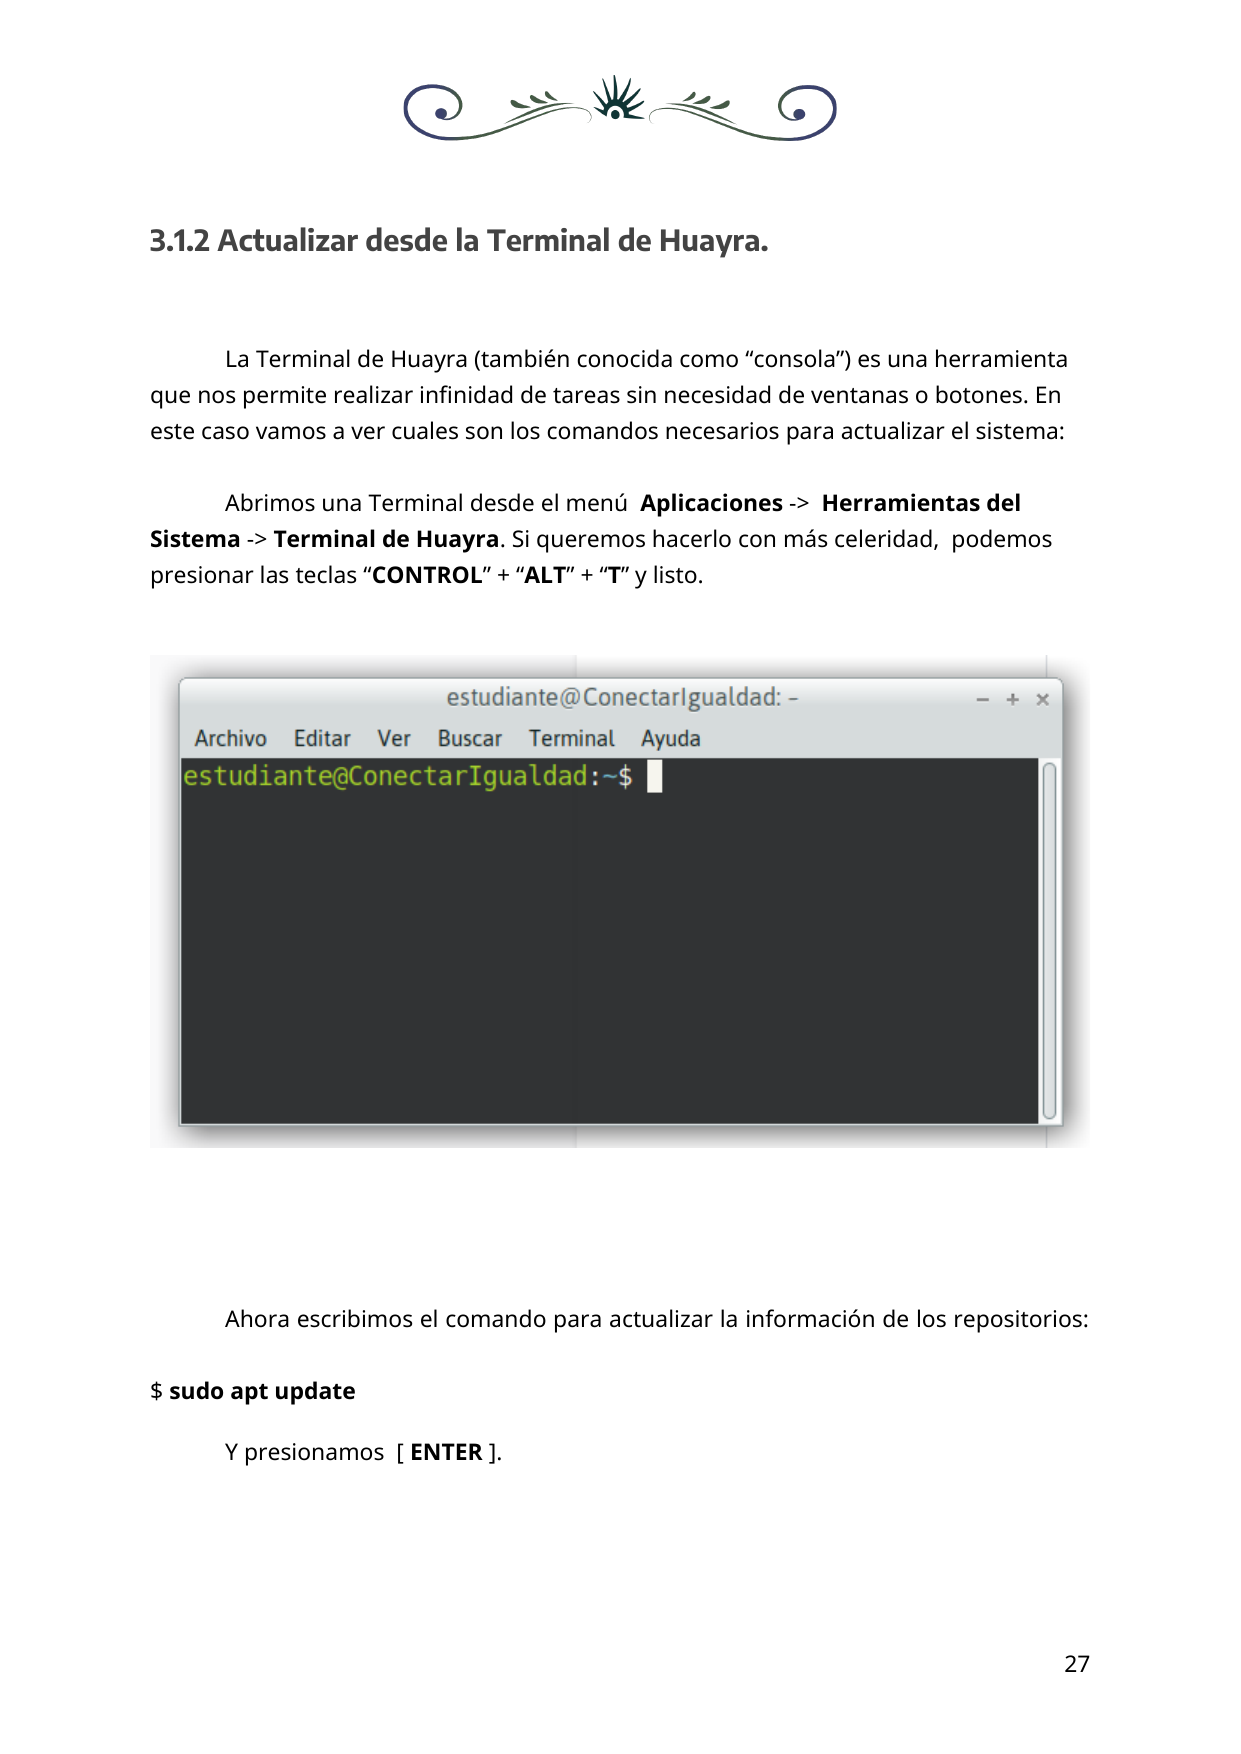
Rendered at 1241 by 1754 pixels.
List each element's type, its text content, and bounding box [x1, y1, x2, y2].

text Y presionamos [ ENTER ]. [150, 1436, 1090, 1467]
picture [403, 75, 837, 141]
text La Terminal de Huayra (también conocida como “consola”) es una herramienta que nos permite realizar infinidad de tareas sin necesidad de ventanas o botones. En este caso vamos a ver cuales son los comandos necesarios para actualizar el sistema: Abrimos una Terminal desde el menú Aplicaciones -> Herramientas del Sistema -> Terminal de Huayra. Si queremos hacerlo con más celeridad, podemos presionar las teclas “CONTROL” + “ALT” + “T” y listo. [150, 343, 1090, 626]
subtitle 3.1.2 Actualizar desde la Terminal de Huayra. [150, 221, 1090, 258]
picture [150, 655, 1091, 1148]
text Ahora escribimos el comando para actualizar la información de los repositorios: $ sudo apt update [150, 1303, 1090, 1406]
